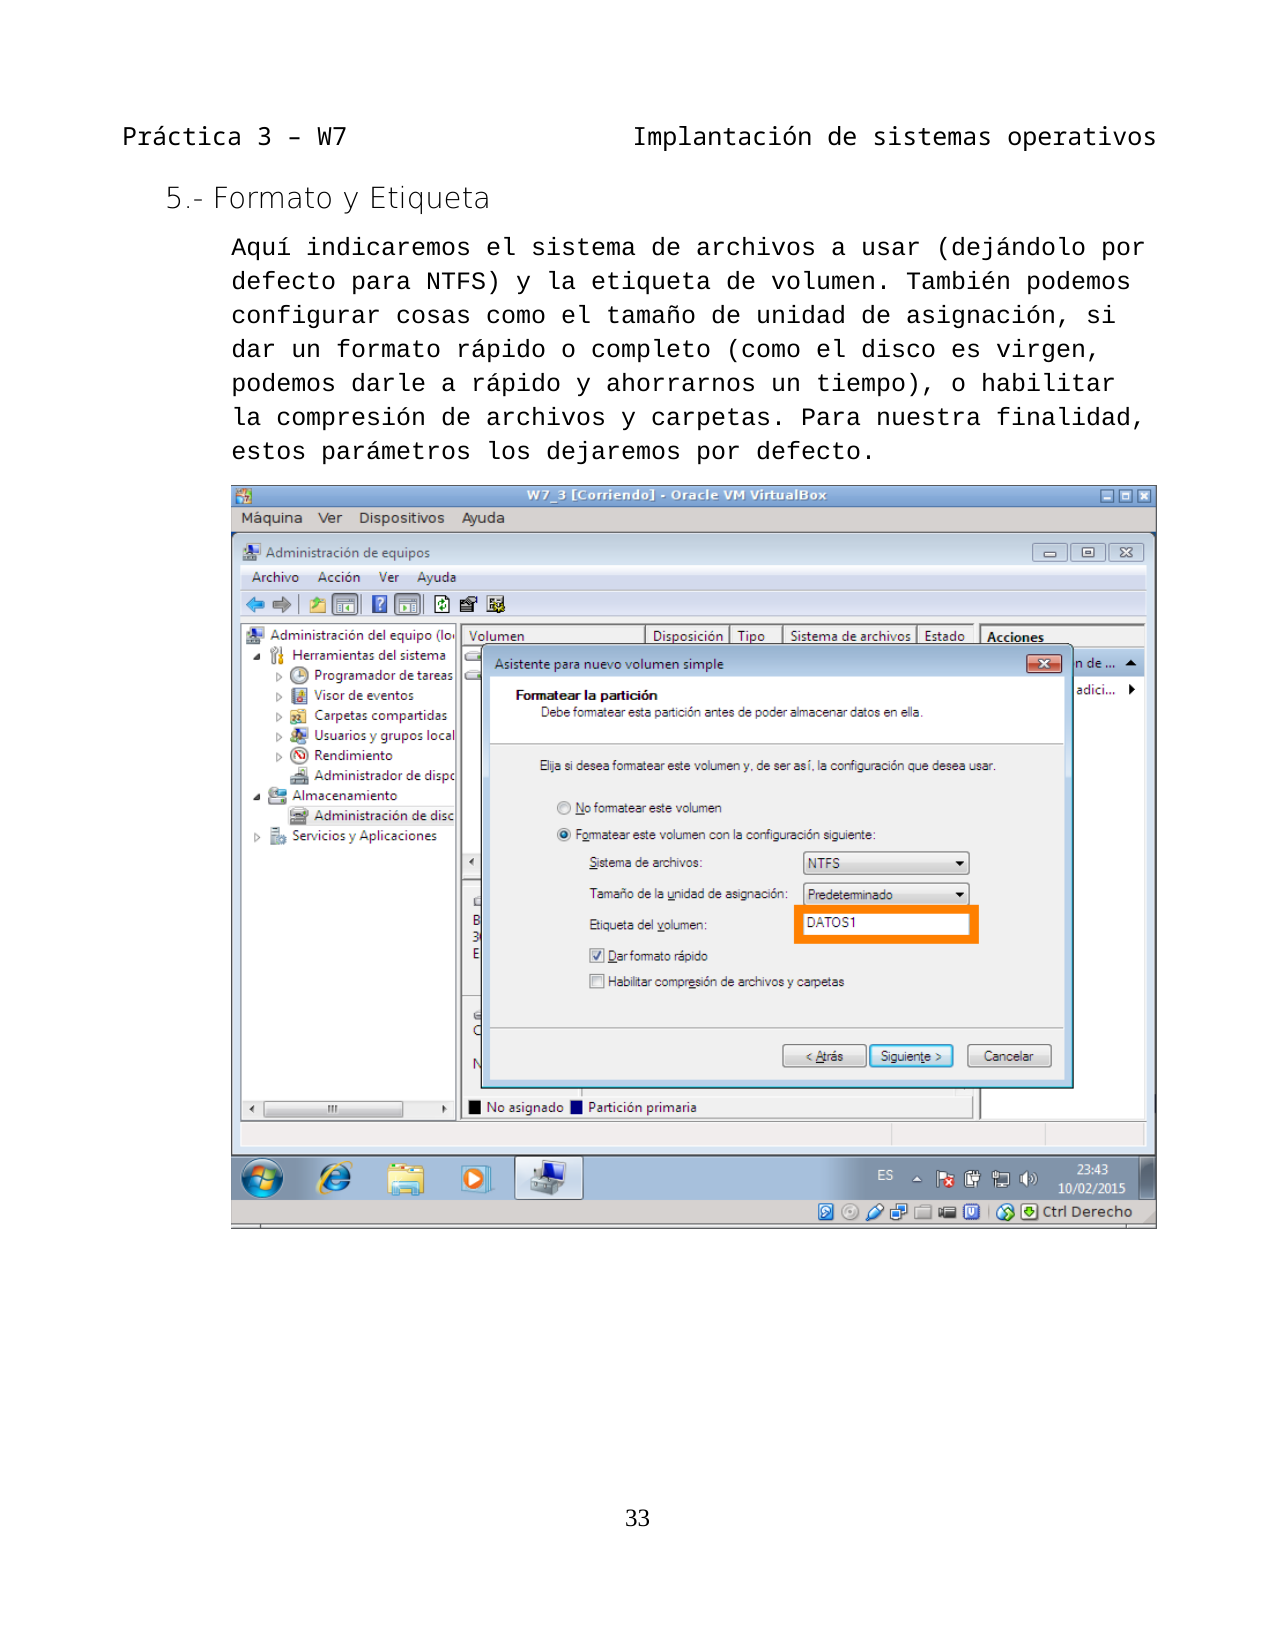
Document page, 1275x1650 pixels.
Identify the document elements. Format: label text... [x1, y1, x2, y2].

text Aquí indicaremos el sistema de archivos a usar (dejándolo por defecto para NTFS) y la etiqueta de volumen. También podemos configurar cosas como el tamaño de unidad de asignación, si dar un formato rápido o completo (como el disco es virgen, podemos darle a rápido y ahorrarnos un tiempo), o habilitar la compresión de archivos y carpetas. Para nuestra finalidad, estos parámetros los dejaremos por defecto. [231, 235, 1157, 467]
list Formato y Etiqueta [156, 182, 1157, 216]
picture [231, 485, 1157, 1229]
